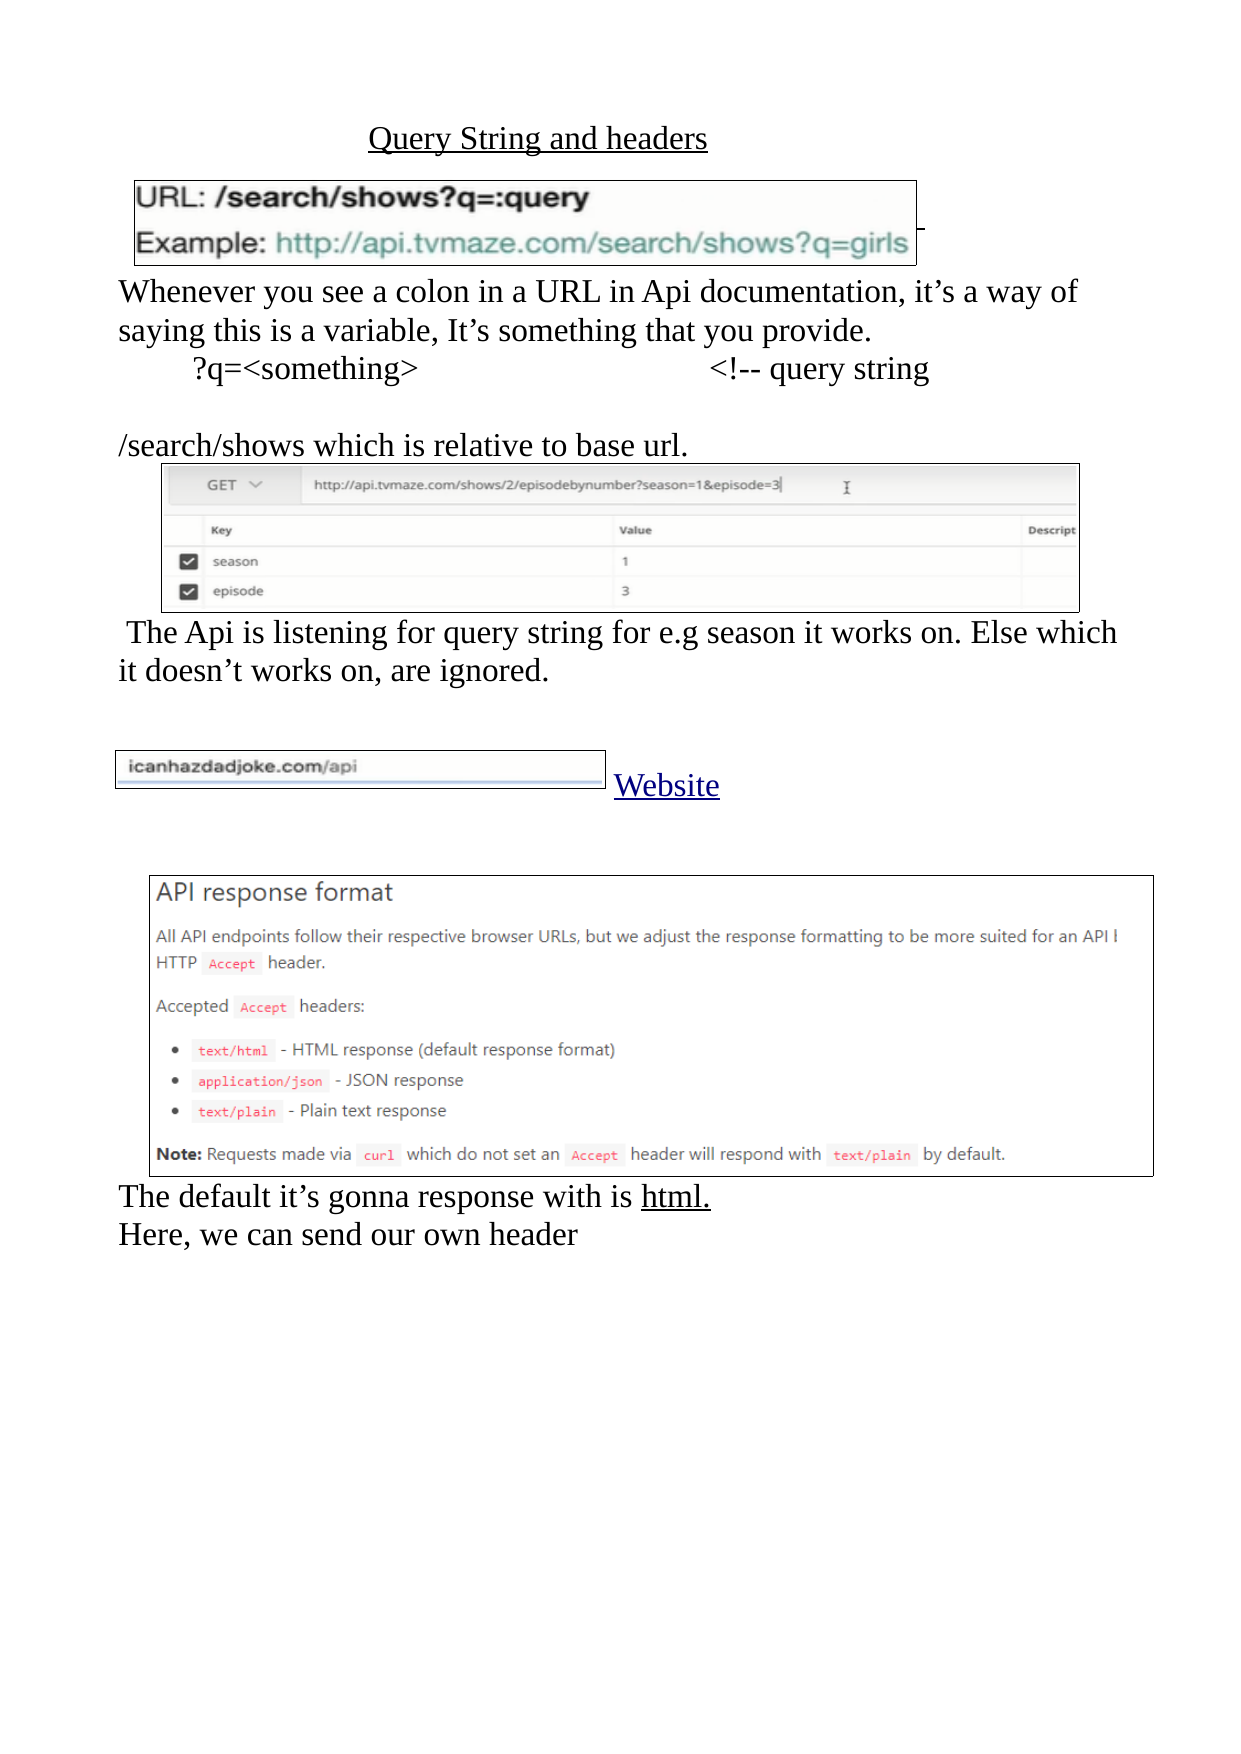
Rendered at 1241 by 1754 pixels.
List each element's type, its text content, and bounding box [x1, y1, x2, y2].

text The Api is listening for query string for e.g season it works on. Else which it doesn’t works on, are ignored. [118, 463, 1122, 688]
text /search/shows which is relative to base url. [118, 425, 1122, 463]
text Here, we can send our own header [118, 1214, 1122, 1253]
text ?q=<something> <!-- query string [118, 348, 1122, 386]
text Query String and headers [118, 118, 1122, 156]
picture [117, 753, 602, 786]
text Website [118, 765, 1122, 803]
text Whenever you see a colon in a URL in Api documentation, it’s a way of saying this is a variable, It’s something that you provide. [118, 271, 1122, 348]
picture [135, 181, 916, 265]
picture [152, 878, 1151, 1173]
text The default it’s gonna response with is html. [118, 1058, 1122, 1214]
picture [163, 466, 1077, 609]
